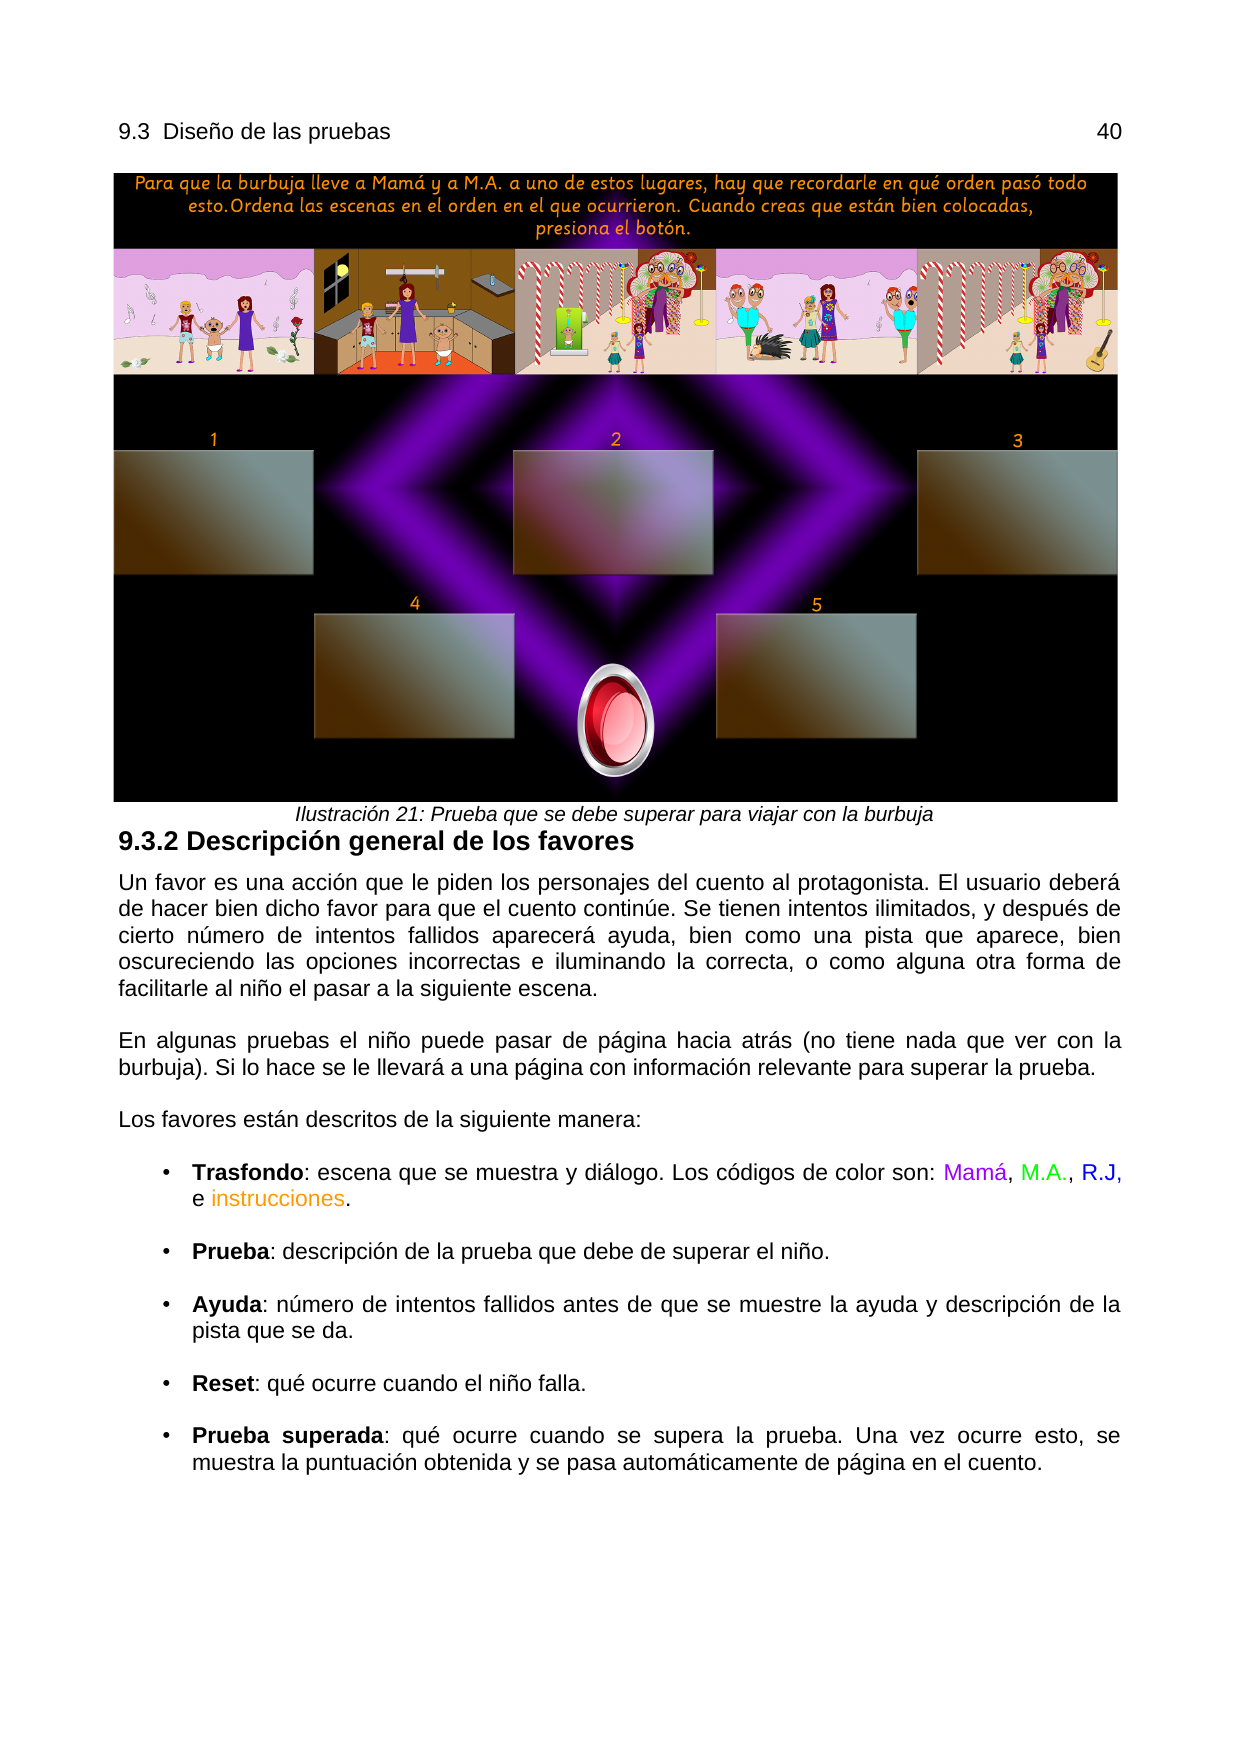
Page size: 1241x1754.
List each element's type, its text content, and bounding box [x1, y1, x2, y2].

picture [113, 173, 1118, 802]
text Un favor es una acción que le piden los personajes del cuento al protagonista. El usuario deberá de hacer bien dicho favor para que el cuento continúe. Se tienen intentos ilimitados, y después de cierto número de intentos fallidos aparecerá ayuda, bien como una pista que aparece, bien oscureciendo las opciones incorrectas e iluminando la correcta, o como alguna otra forma de facilitarle al niño el pasar a la siguiente escena. [118, 869, 1122, 1001]
list Ayuda: número de intentos fallidos antes de que se muestre la ayuda y descripción de la pista que se da. [162, 1291, 1122, 1343]
subtitle Descripción general de los favores [118, 238, 1122, 857]
text Ilustración 21: Prueba que se debe superar para viajar con la burbuja [113, 802, 1117, 825]
list Reset: qué ocurre cuando el niño falla. [162, 1370, 1122, 1396]
text Los favores están descritos de la siguiente manera: [118, 1106, 1122, 1133]
text En algunas pruebas el niño puede pasar de página hacia atrás (no tiene nada que ver con la burbuja). Si lo hace se le llevará a una página con información relevante para superar la prueba. [118, 1027, 1122, 1080]
list Prueba: descripción de la prueba que debe de superar el niño. [162, 1238, 1122, 1264]
list Prueba superada: qué ocurre cuando se supera la prueba. Una vez ocurre esto, se muestra la puntuación obtenida y se pasa automáticamente de página en el cuento. [162, 1422, 1122, 1475]
list Trasfondo: escena que se muestra y diálogo. Los códigos de color son: Mamá, M.A., R.J, e instrucciones. [162, 1159, 1122, 1212]
